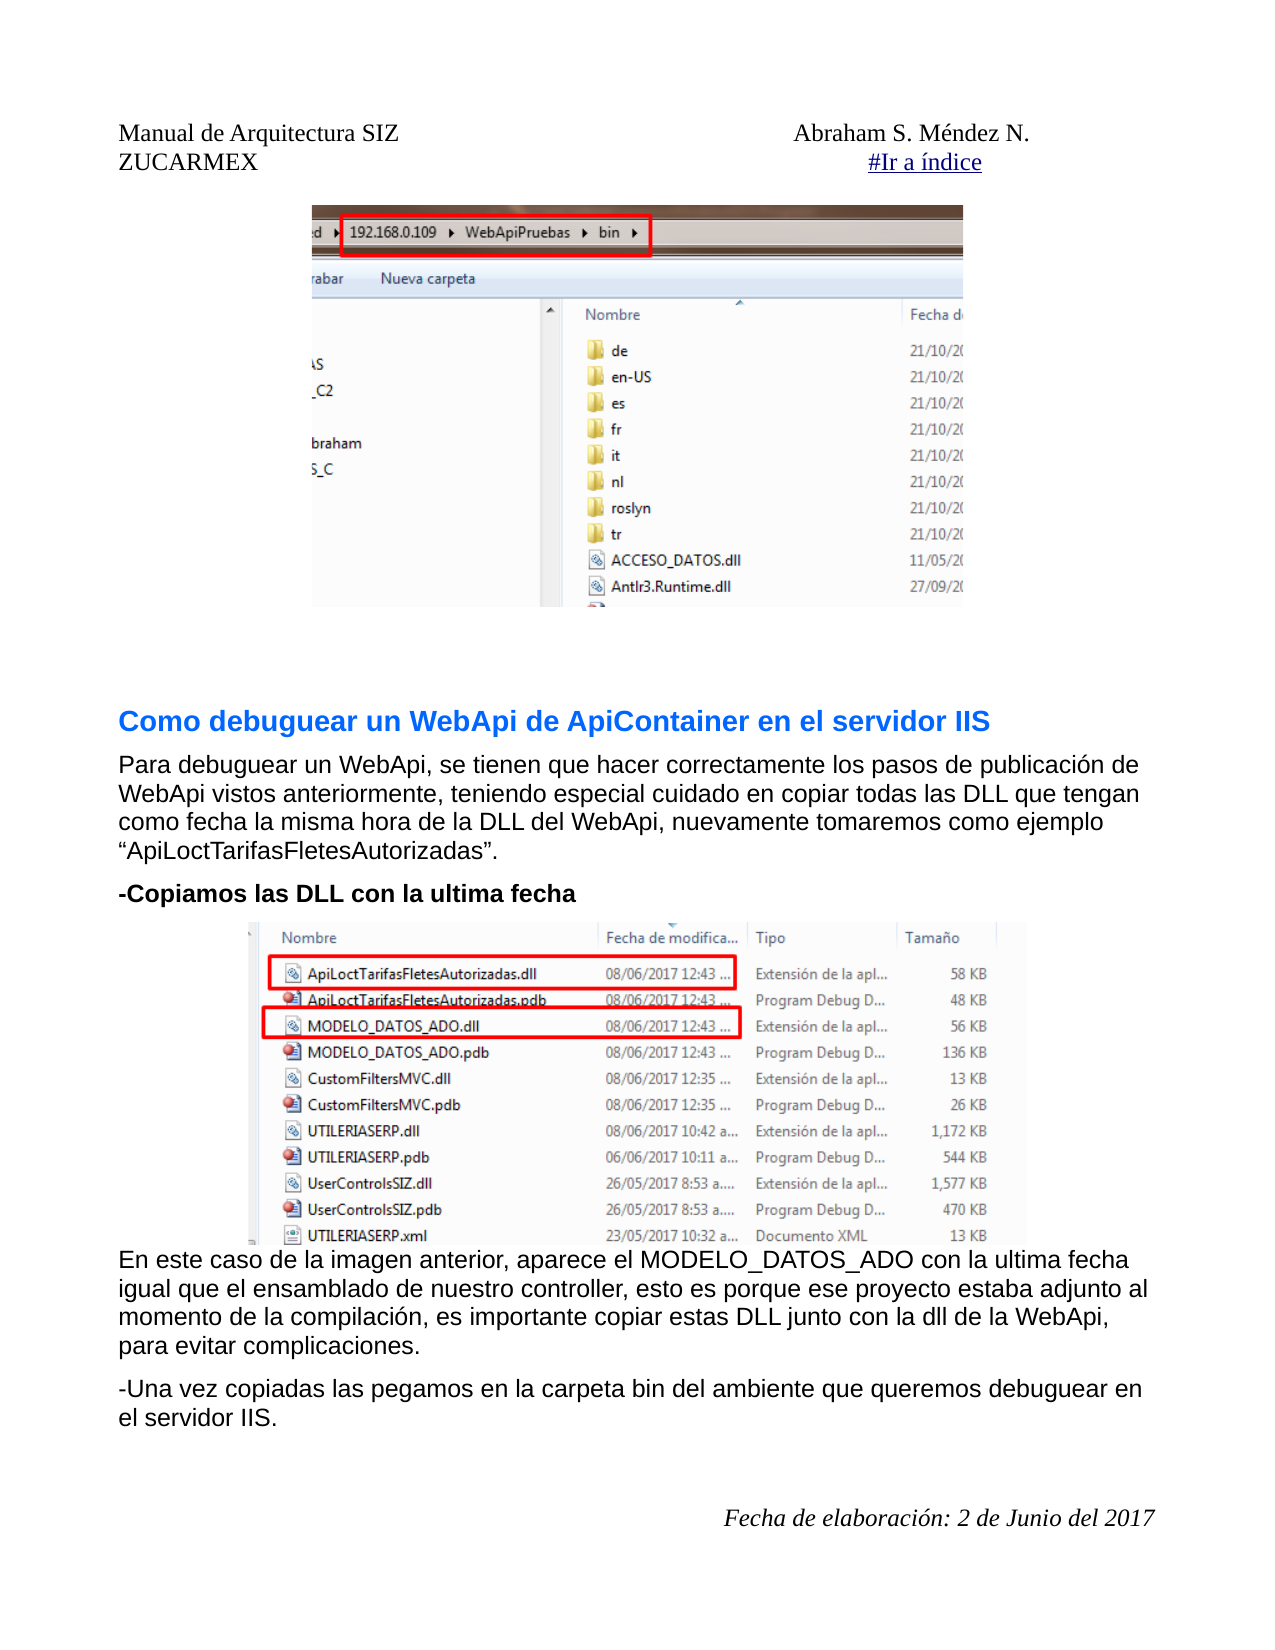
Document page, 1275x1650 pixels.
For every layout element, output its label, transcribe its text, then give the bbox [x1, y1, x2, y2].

picture [311, 205, 964, 607]
text -Una vez copiadas las pegamos en la carpeta bin del ambiente que queremos debuguear en el servidor IIS. [118, 1374, 1157, 1432]
picture [248, 922, 1027, 1245]
text En este caso de la imagen anterior, aparece el MODELO_DATOS_ADO con la ultima fecha igual que el ensamblado de nuestro controller, esto es porque ese proyecto estaba adjunto al momento de la compilación, es importante copiar estas DLL junto con la dll de la WebApi, para evitar complicaciones. [118, 923, 1157, 1360]
text -Copiamos las DLL con la ultima fecha [118, 879, 1157, 908]
text Para debuguear un WebApi, se tienen que hacer correctamente los pasos de publicación de WebApi vistos anteriormente, teniendo especial cuidado en copiar todas las DLL que tengan como fecha la misma hora de la DLL del WebApi, nuevamente tomaremos como ejemplo “ApiLoctTarifasFletesAutorizadas”. [118, 750, 1157, 865]
text Como debuguear un WebApi de ApiContainer en el servidor IIS [118, 704, 1157, 737]
